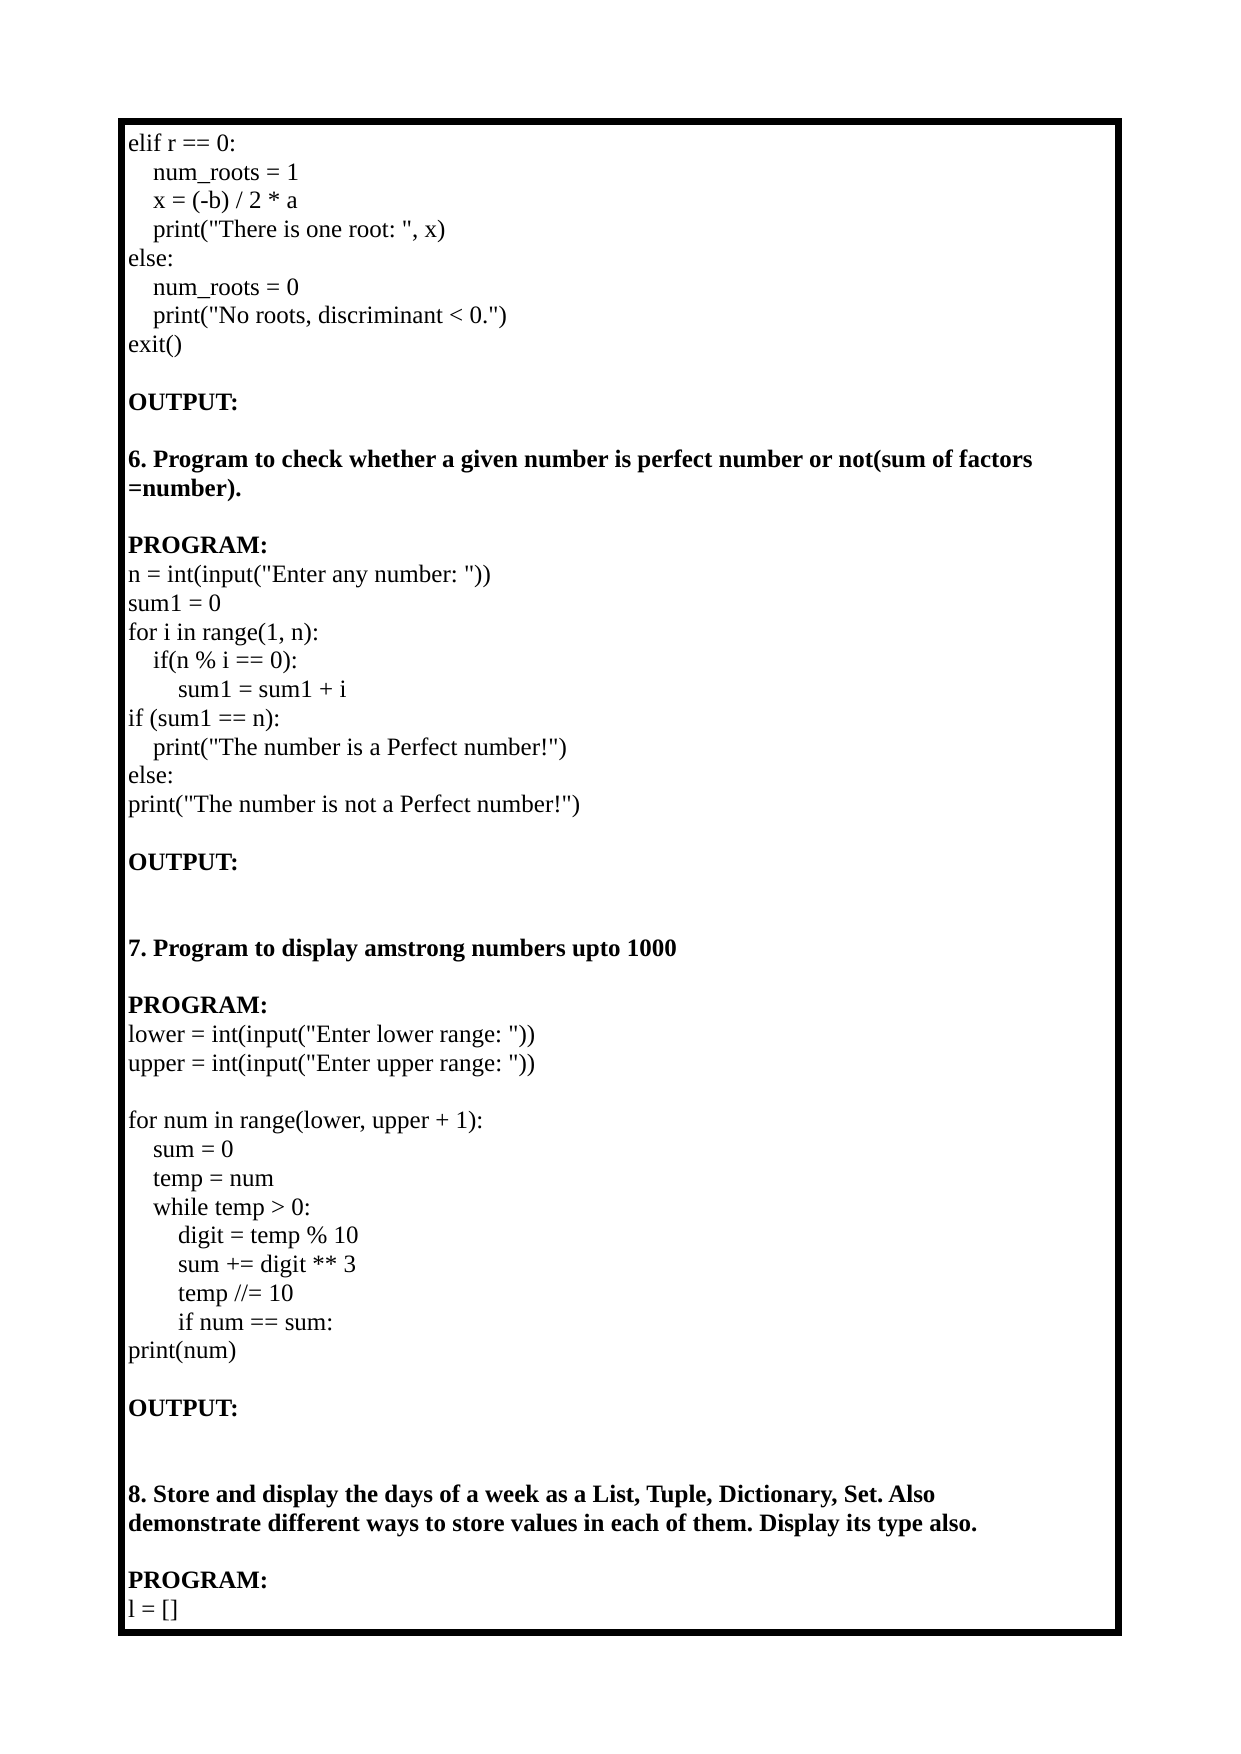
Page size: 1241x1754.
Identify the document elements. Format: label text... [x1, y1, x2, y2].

text if num == sum: [128, 1307, 1112, 1335]
text l = [] [128, 1594, 1112, 1623]
text temp = num [128, 1163, 1112, 1192]
text sum1 = sum1 + i [128, 674, 1112, 703]
text for i in range(1, n): [128, 617, 1112, 645]
text num_roots = 1 [128, 157, 1112, 185]
text n = int(input("Enter any number: ")) [128, 559, 1112, 588]
text 6. Program to check whether a given number is perfect number or not(sum of factors [128, 444, 1112, 473]
text =number). [128, 473, 1112, 502]
text print("The number is not a Perfect number!") [128, 789, 1112, 818]
text digit = temp % 10 [128, 1220, 1112, 1249]
text else: [128, 760, 1112, 789]
text OUTPUT: [128, 847, 1112, 875]
text temp //= 10 [128, 1278, 1112, 1307]
text upper = int(input("Enter upper range: ")) [128, 1048, 1112, 1077]
text OUTPUT: [128, 387, 1112, 415]
text while temp > 0: [128, 1192, 1112, 1220]
text print(num) [128, 1335, 1112, 1364]
text num_roots = 0 [128, 272, 1112, 300]
text for num in range(lower, upper + 1): [128, 1105, 1112, 1134]
text print("The number is a Perfect number!") [128, 732, 1112, 760]
text sum = 0 [128, 1134, 1112, 1163]
text x = (-b) / 2 * a [128, 185, 1112, 214]
text OUTPUT: [128, 1393, 1112, 1422]
text if(n % i == 0): [128, 645, 1112, 674]
text PROGRAM: [128, 530, 1112, 559]
text exit() [128, 329, 1112, 358]
text 8. Store and display the days of a week as a List, Tuple, Dictionary, Set. Also [128, 1479, 1112, 1508]
text sum += digit ** 3 [128, 1249, 1112, 1278]
text if (sum1 == n): [128, 703, 1112, 732]
text 7. Program to display amstrong numbers upto 1000 [128, 933, 1112, 962]
text PROGRAM: [128, 1565, 1112, 1594]
text print("There is one root: ", x) [128, 214, 1112, 243]
text else: [128, 243, 1112, 272]
text sum1 = 0 [128, 588, 1112, 617]
text elif r == 0: [128, 128, 1112, 157]
text print("No roots, discriminant < 0.") [128, 300, 1112, 329]
text lower = int(input("Enter lower range: ")) [128, 1019, 1112, 1048]
text demonstrate different ways to store values in each of them. Display its type also. [128, 1508, 1112, 1537]
text PROGRAM: [128, 990, 1112, 1019]
